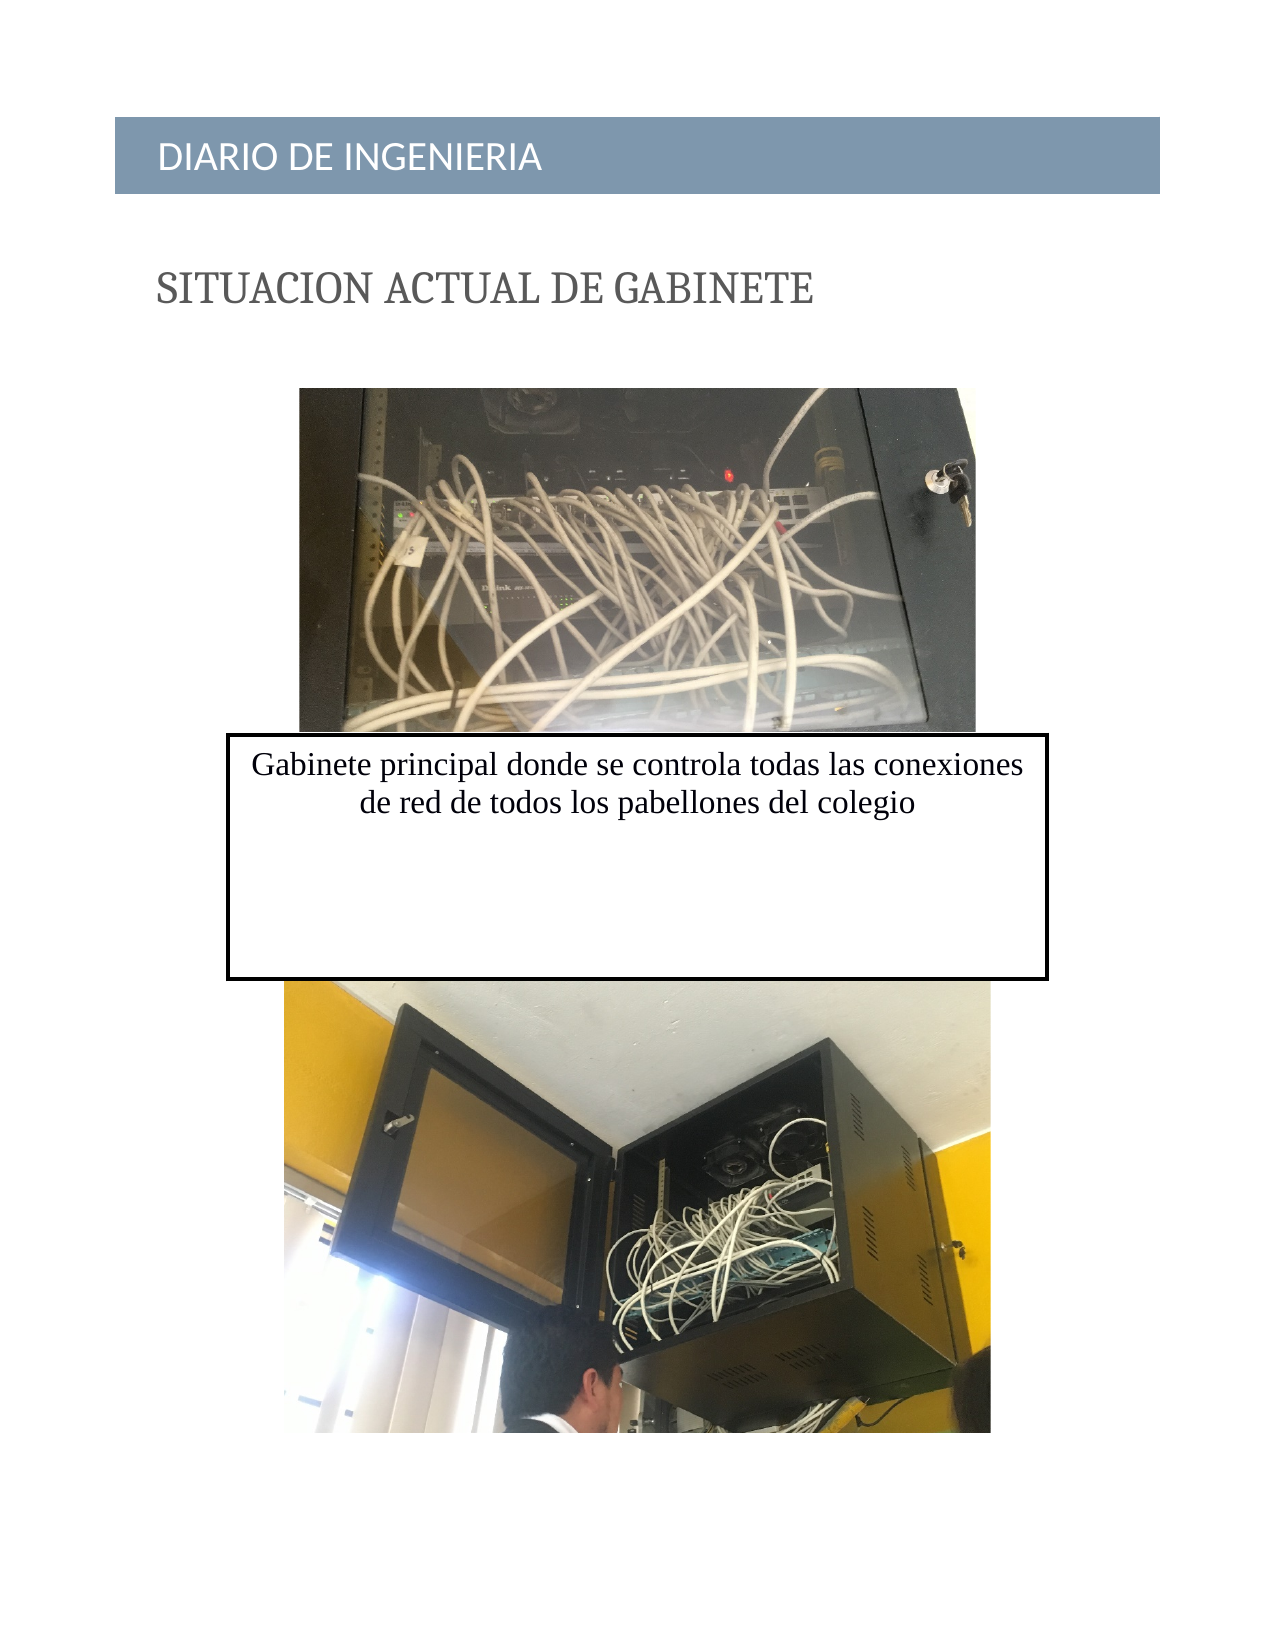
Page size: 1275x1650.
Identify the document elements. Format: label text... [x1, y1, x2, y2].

text Gabinete principal donde se controla todas las conexiones de red de todos los pabellones del colegio [245, 744, 1030, 821]
picture [299, 388, 976, 732]
picture [284, 981, 991, 1433]
subtitle SITUACION ACTUAL DE GABINETE [157, 262, 1117, 315]
